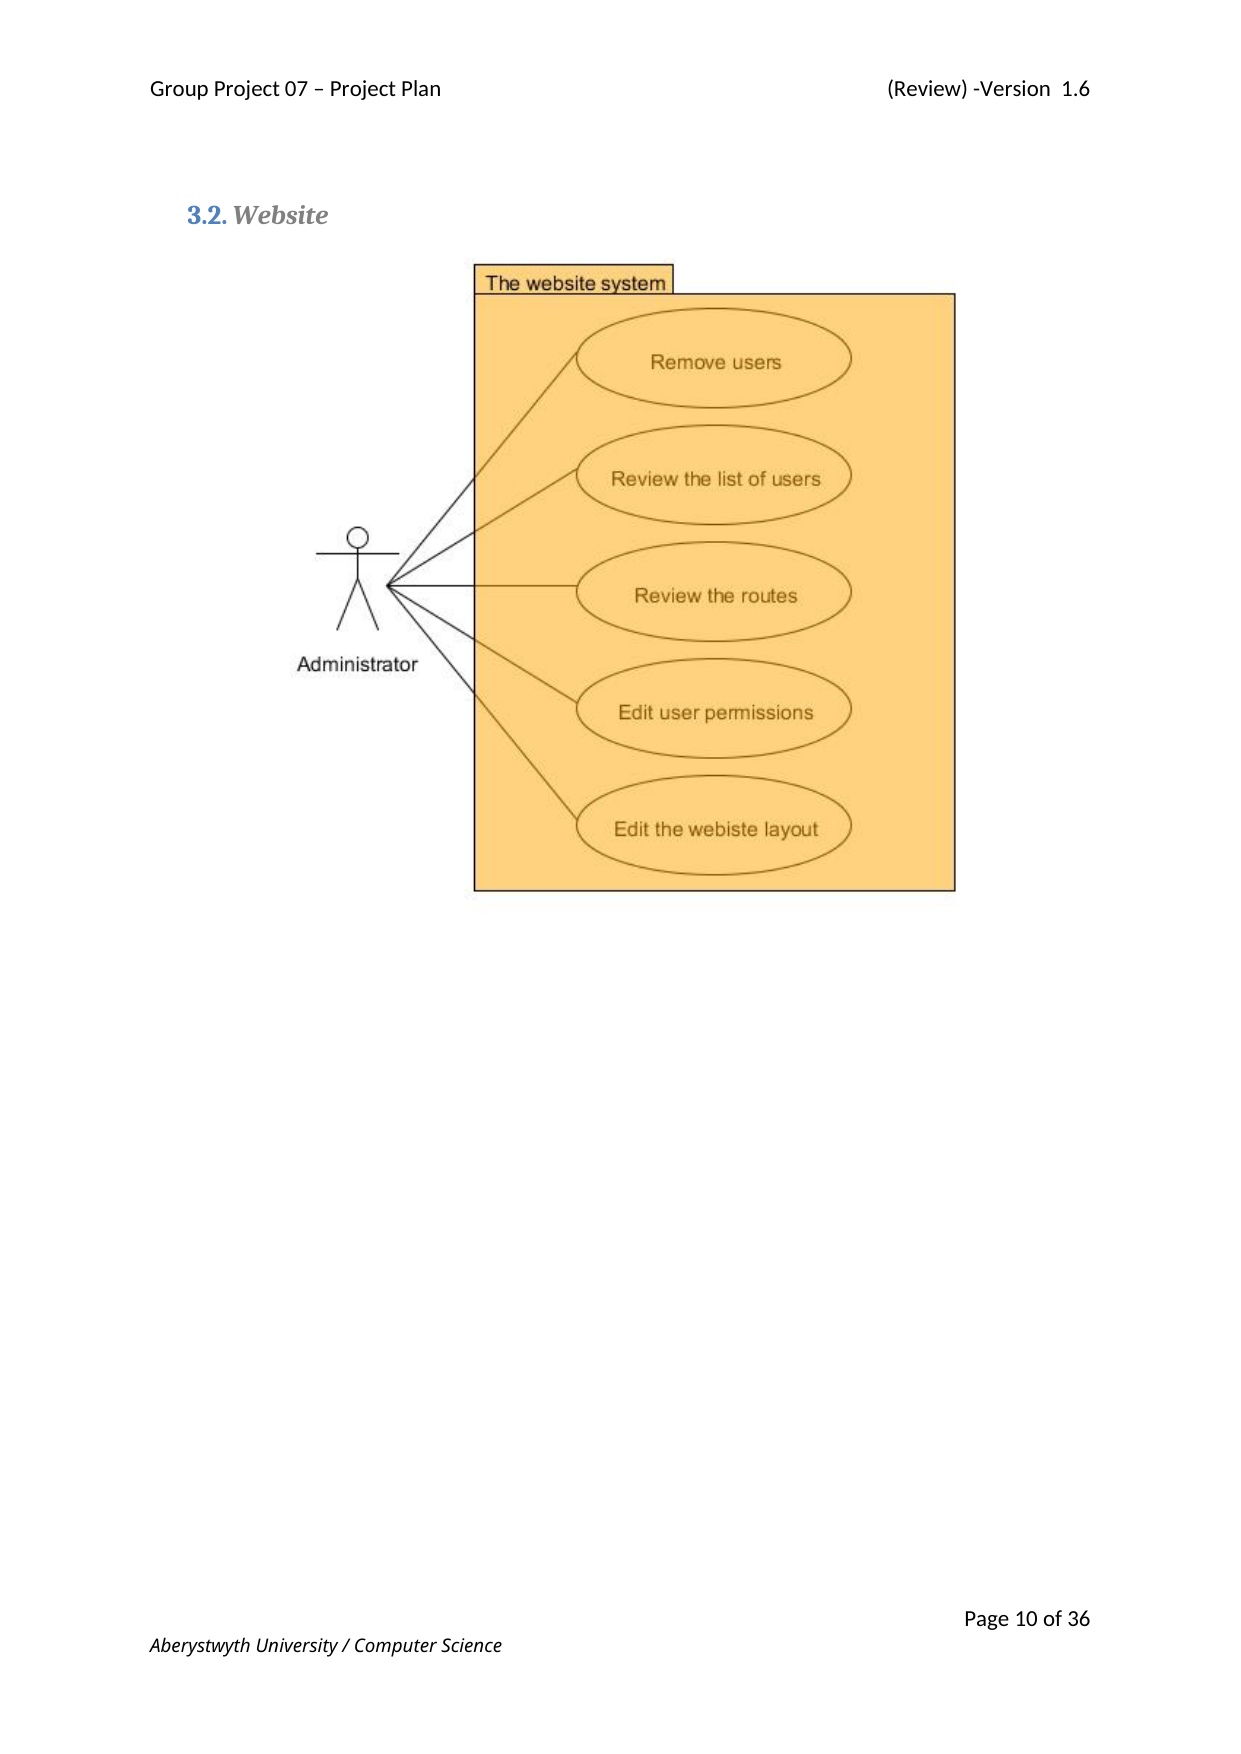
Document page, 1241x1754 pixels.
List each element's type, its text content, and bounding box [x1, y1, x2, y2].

subtitle Website [187, 200, 1090, 231]
